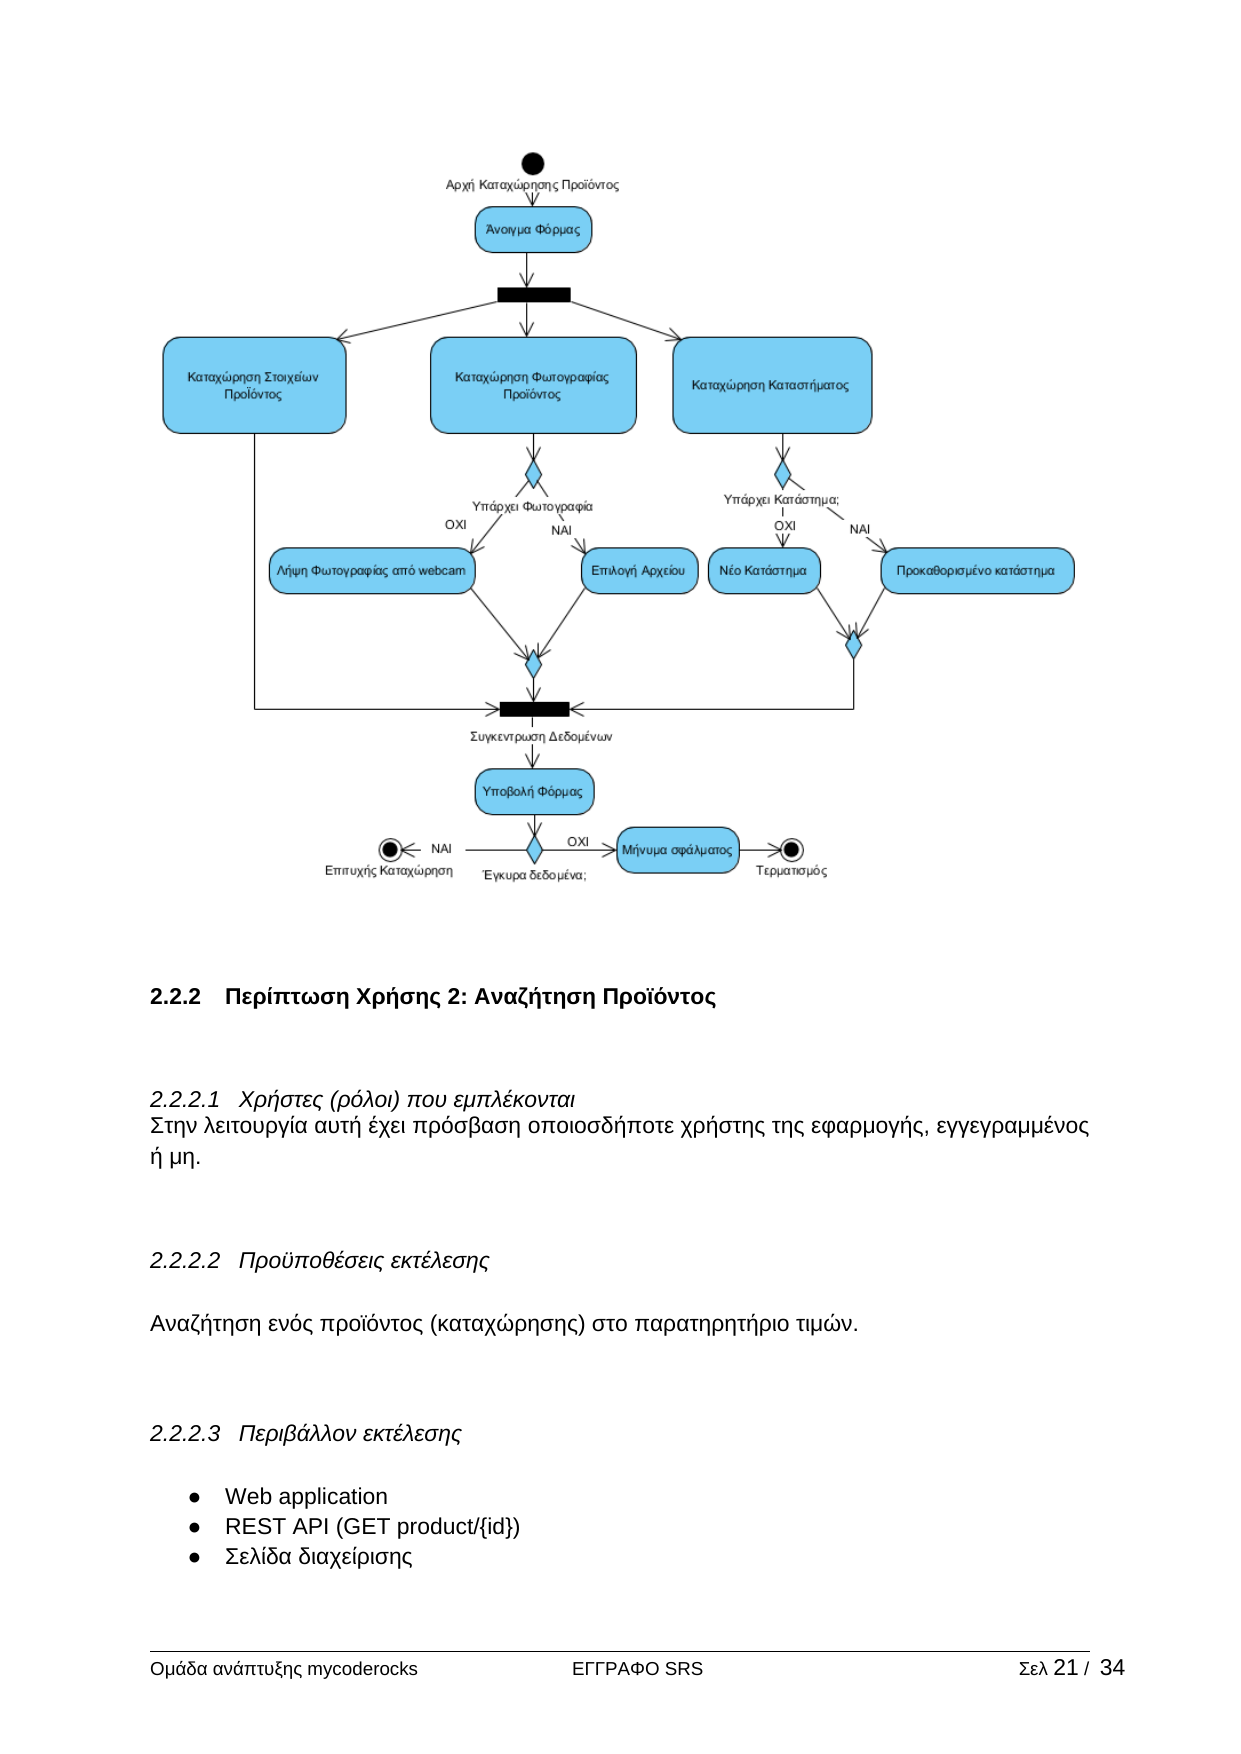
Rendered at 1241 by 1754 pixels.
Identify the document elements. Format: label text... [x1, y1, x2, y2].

list REST API (GET product/{id}) [187, 1513, 1090, 1539]
text Στην λειτουργία αυτή έχει πρόσβαση οποιοσδήποτε χρήστης της εφαρμογής, εγγεγραμμένος ή μη. [150, 1112, 1090, 1169]
subtitle 2.2.2.3 Περιβάλλον εκτέλεσης [150, 1420, 1090, 1446]
subtitle 2.2.2 Περίπτωση Χρήσης 2: Αναζήτηση Προϊόντος [150, 983, 1090, 1010]
picture [150, 150, 1091, 892]
subtitle 2.2.2.1 Χρήστες (ρόλοι) που εμπλέκονται [150, 1086, 1090, 1112]
list Σελίδα διαχείρισης [187, 1543, 1090, 1569]
list Web application [187, 1483, 1090, 1509]
text Αναζήτηση ενός προϊόντος (καταχώρησης) στο παρατηρητήριο τιμών. [150, 1309, 1090, 1336]
subtitle 2.2.2.2 Προϋποθέσεις εκτέλεσης [150, 1247, 1090, 1273]
